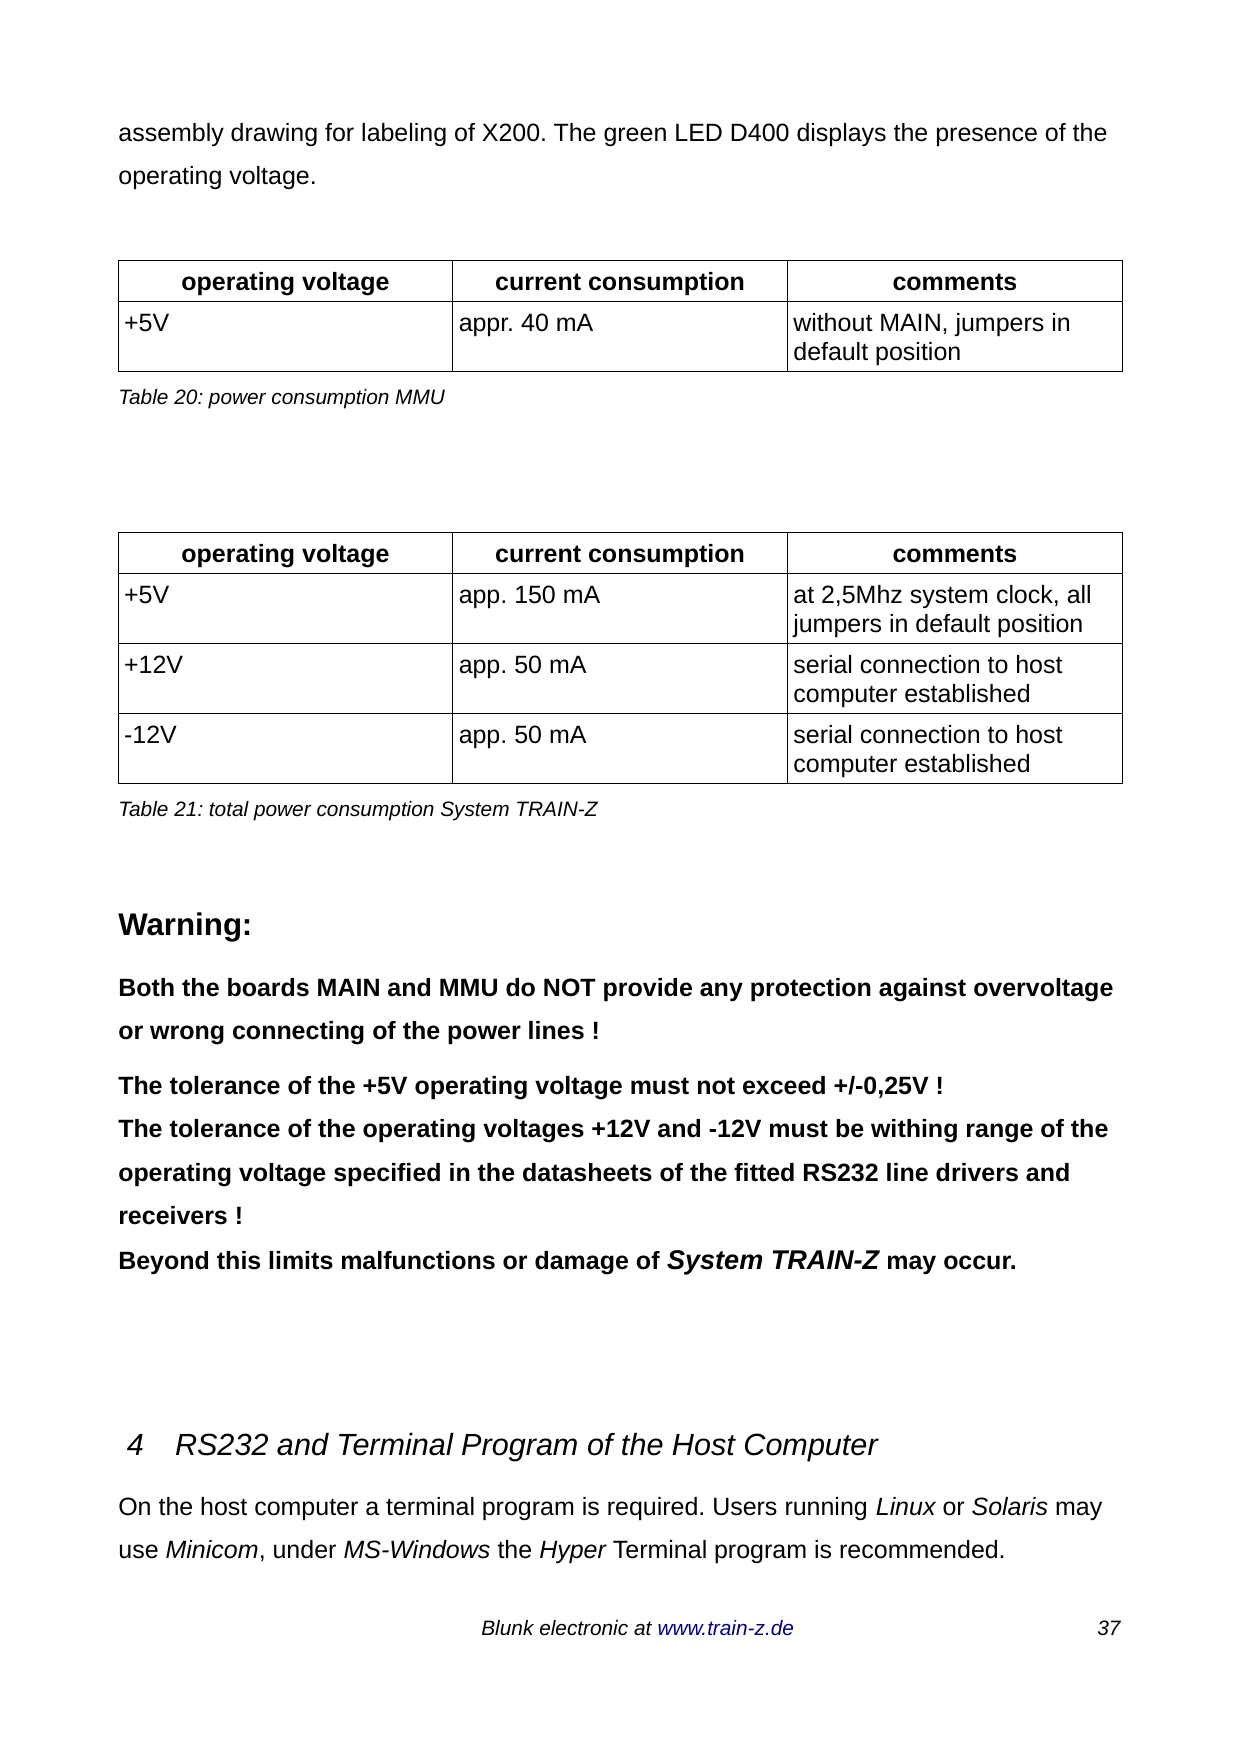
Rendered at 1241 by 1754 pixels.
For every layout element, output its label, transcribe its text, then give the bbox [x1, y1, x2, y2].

table_cell appr. 40 mA [453, 302, 787, 371]
table_cell without MAIN, jumpers in default position [788, 302, 1122, 371]
table_cell +12V [119, 644, 452, 713]
table_cell serial connection to host computer established [788, 714, 1122, 783]
table_cell app. 50 mA [453, 644, 787, 713]
text The tolerance of the operating voltages +12V and -12V must be withing range of the operating voltage specified in the datasheets of the fitted RS232 line drivers and receivers ! [118, 1114, 1122, 1229]
table_header current consumption [453, 261, 787, 301]
text Both the boards MAIN and MMU do NOT provide any protection against overvoltage or wrong connecting of the power lines ! [118, 972, 1122, 1044]
table_cell +5V [119, 302, 452, 371]
table_header comments [788, 261, 1122, 301]
text The tolerance of the +5V operating voltage must not exceed +/-0,25V ! [118, 1071, 1122, 1100]
table_cell app. 50 mA [453, 714, 787, 783]
text assembly drawing for labeling of X200. The green LED D400 displays the presence of the operating voltage. [118, 118, 1122, 190]
text Table 21: total power consumption System TRAIN-Z [118, 797, 1122, 821]
text Table 20: power consumption MMU [118, 385, 1122, 409]
table_cell serial connection to host computer established [788, 644, 1122, 713]
text On the host computer a terminal program is required. Users running Linux or Solaris may use Minicom, under MS-Windows the Hyper Terminal program is recommended. [118, 1492, 1122, 1564]
subtitle RS232 and Terminal Program of the Host Computer [118, 1427, 1122, 1462]
table_header comments [788, 533, 1122, 573]
table_cell -12V [119, 714, 452, 783]
table_cell app. 150 mA [453, 574, 787, 643]
table_header operating voltage [119, 261, 452, 301]
table_header current consumption [453, 533, 787, 573]
table_cell at 2,5Mhz system clock, all jumpers in default position [788, 574, 1122, 643]
text Beyond this limits malfunctions or damage of System TRAIN-Z may occur. [118, 1244, 1122, 1275]
text Warning: [118, 906, 1122, 942]
table_cell +5V [119, 574, 452, 643]
table_header operating voltage [119, 533, 452, 573]
